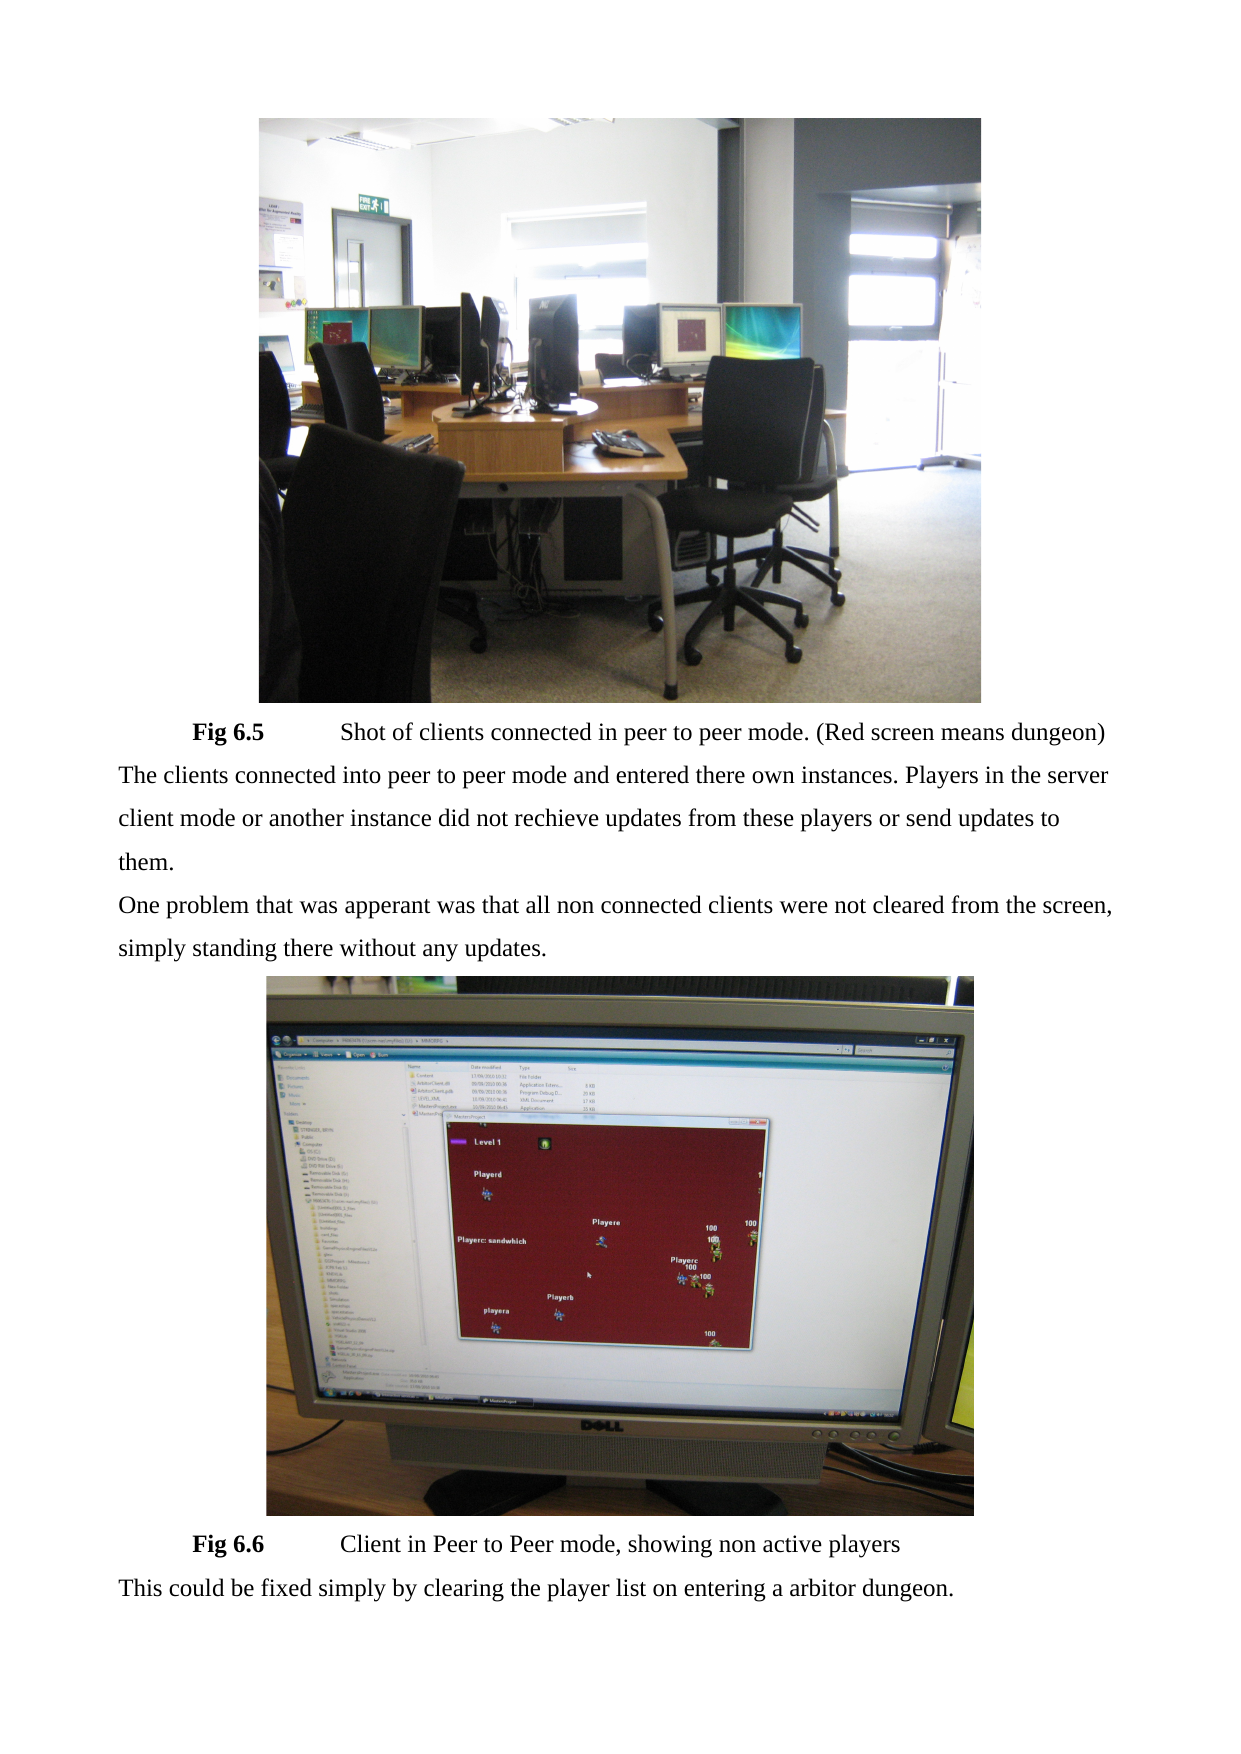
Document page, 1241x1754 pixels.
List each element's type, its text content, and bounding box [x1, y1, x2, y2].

text The clients connected into peer to peer mode and entered there own instances. Players in the server client mode or another instance did not rechieve updates from these players or send updates to them. [118, 760, 1122, 875]
picture [266, 976, 974, 1516]
text One problem that was apperant was that all non connected clients were not cleared from the screen, simply standing there without any updates. [118, 890, 1122, 962]
picture [258, 118, 982, 703]
text Fig 6.6 Client in Peer to Peer mode, showing non active players [118, 976, 1122, 1558]
text Fig 6.5 Shot of clients connected in peer to peer mode. (Red screen means dungeon) [118, 118, 1122, 746]
text This could be fixed simply by clearing the player list on entering a arbitor dungeon. [118, 1573, 1122, 1601]
